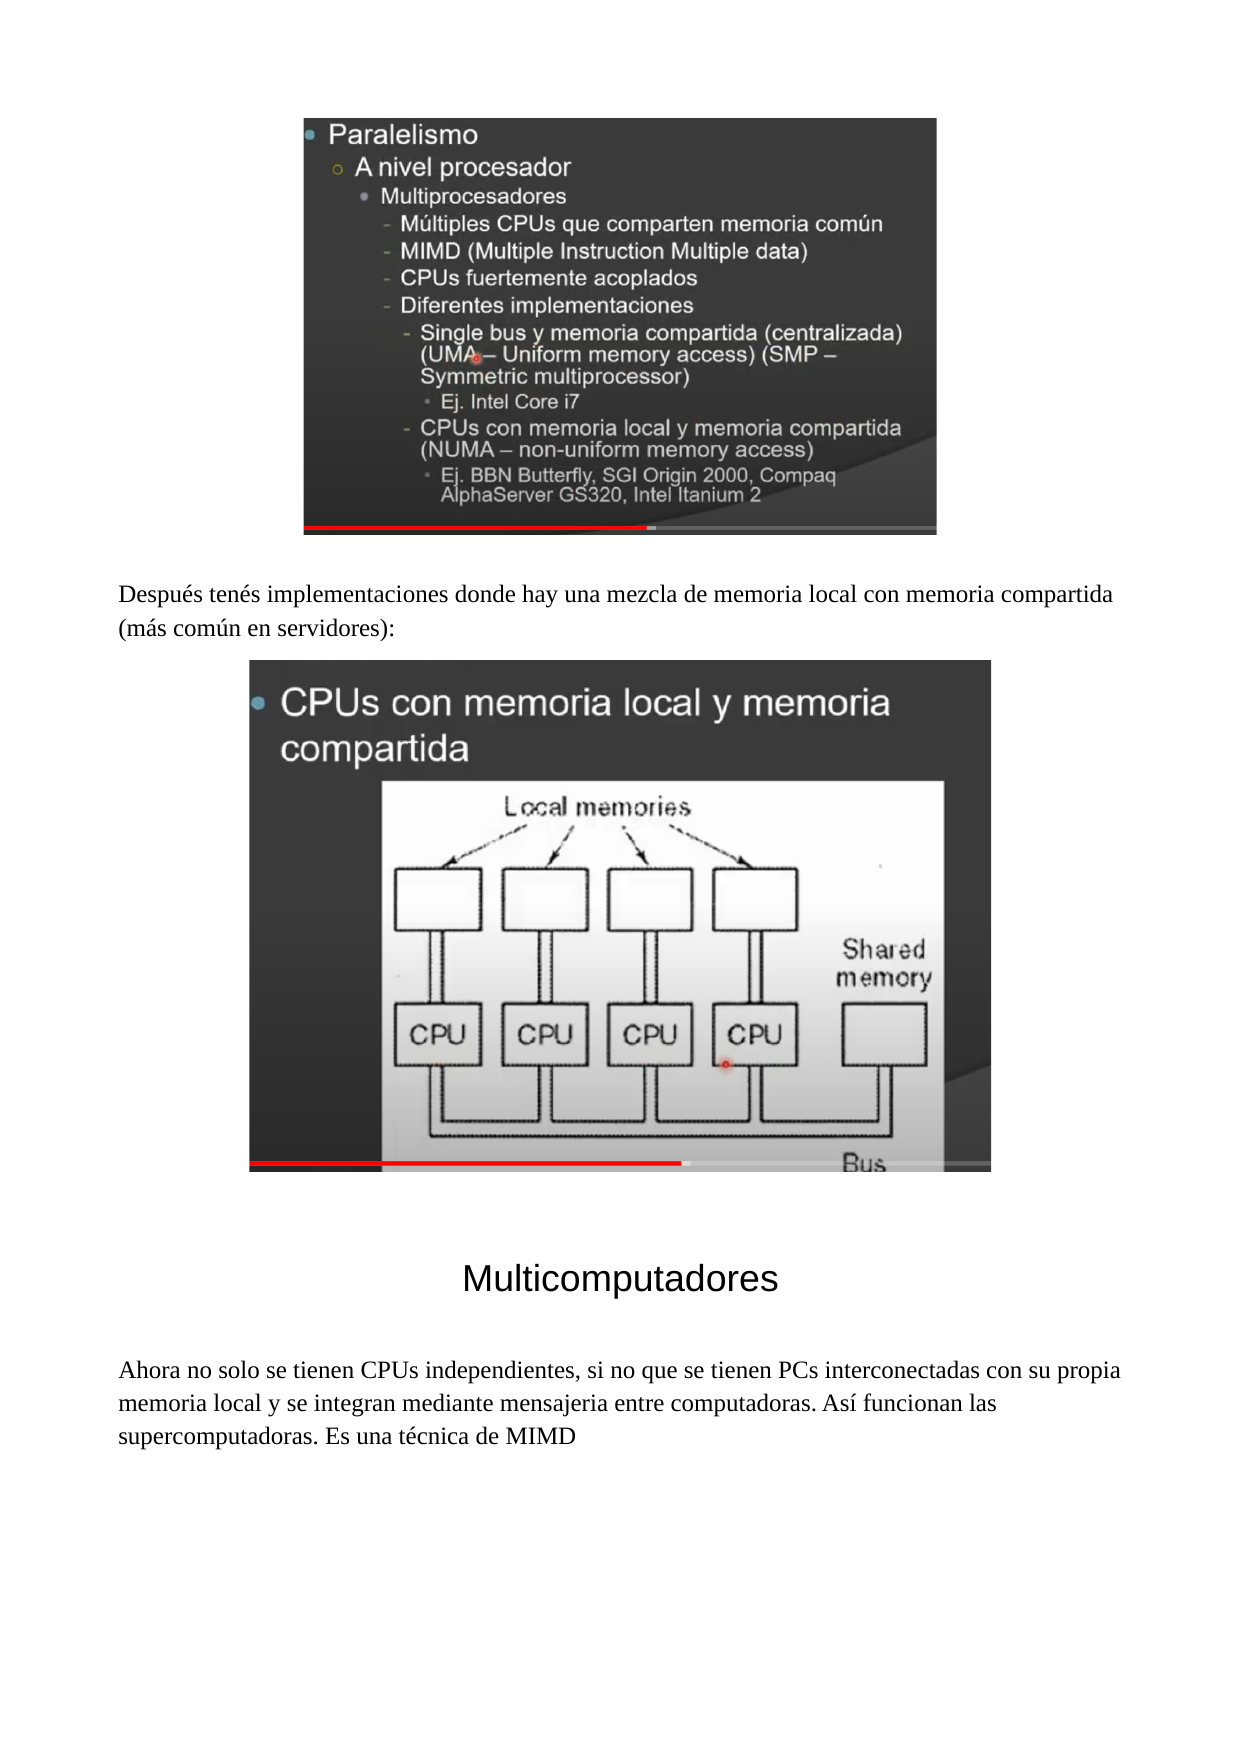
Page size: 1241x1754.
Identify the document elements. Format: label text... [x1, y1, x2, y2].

picture [303, 118, 937, 535]
picture [249, 660, 992, 1172]
text Después tenés implementaciones donde hay una mezcla de memoria local con memoria compartida (más común en servidores): [118, 579, 1122, 641]
subtitle Multicomputadores [118, 1256, 1122, 1342]
text Ahora no solo se tienen CPUs independientes, si no que se tienen PCs interconectadas con su propia memoria local y se integran mediante mensajeria entre computadoras. Así funcionan las supercomputadoras. Es una técnica de MIMD [118, 1355, 1122, 1450]
